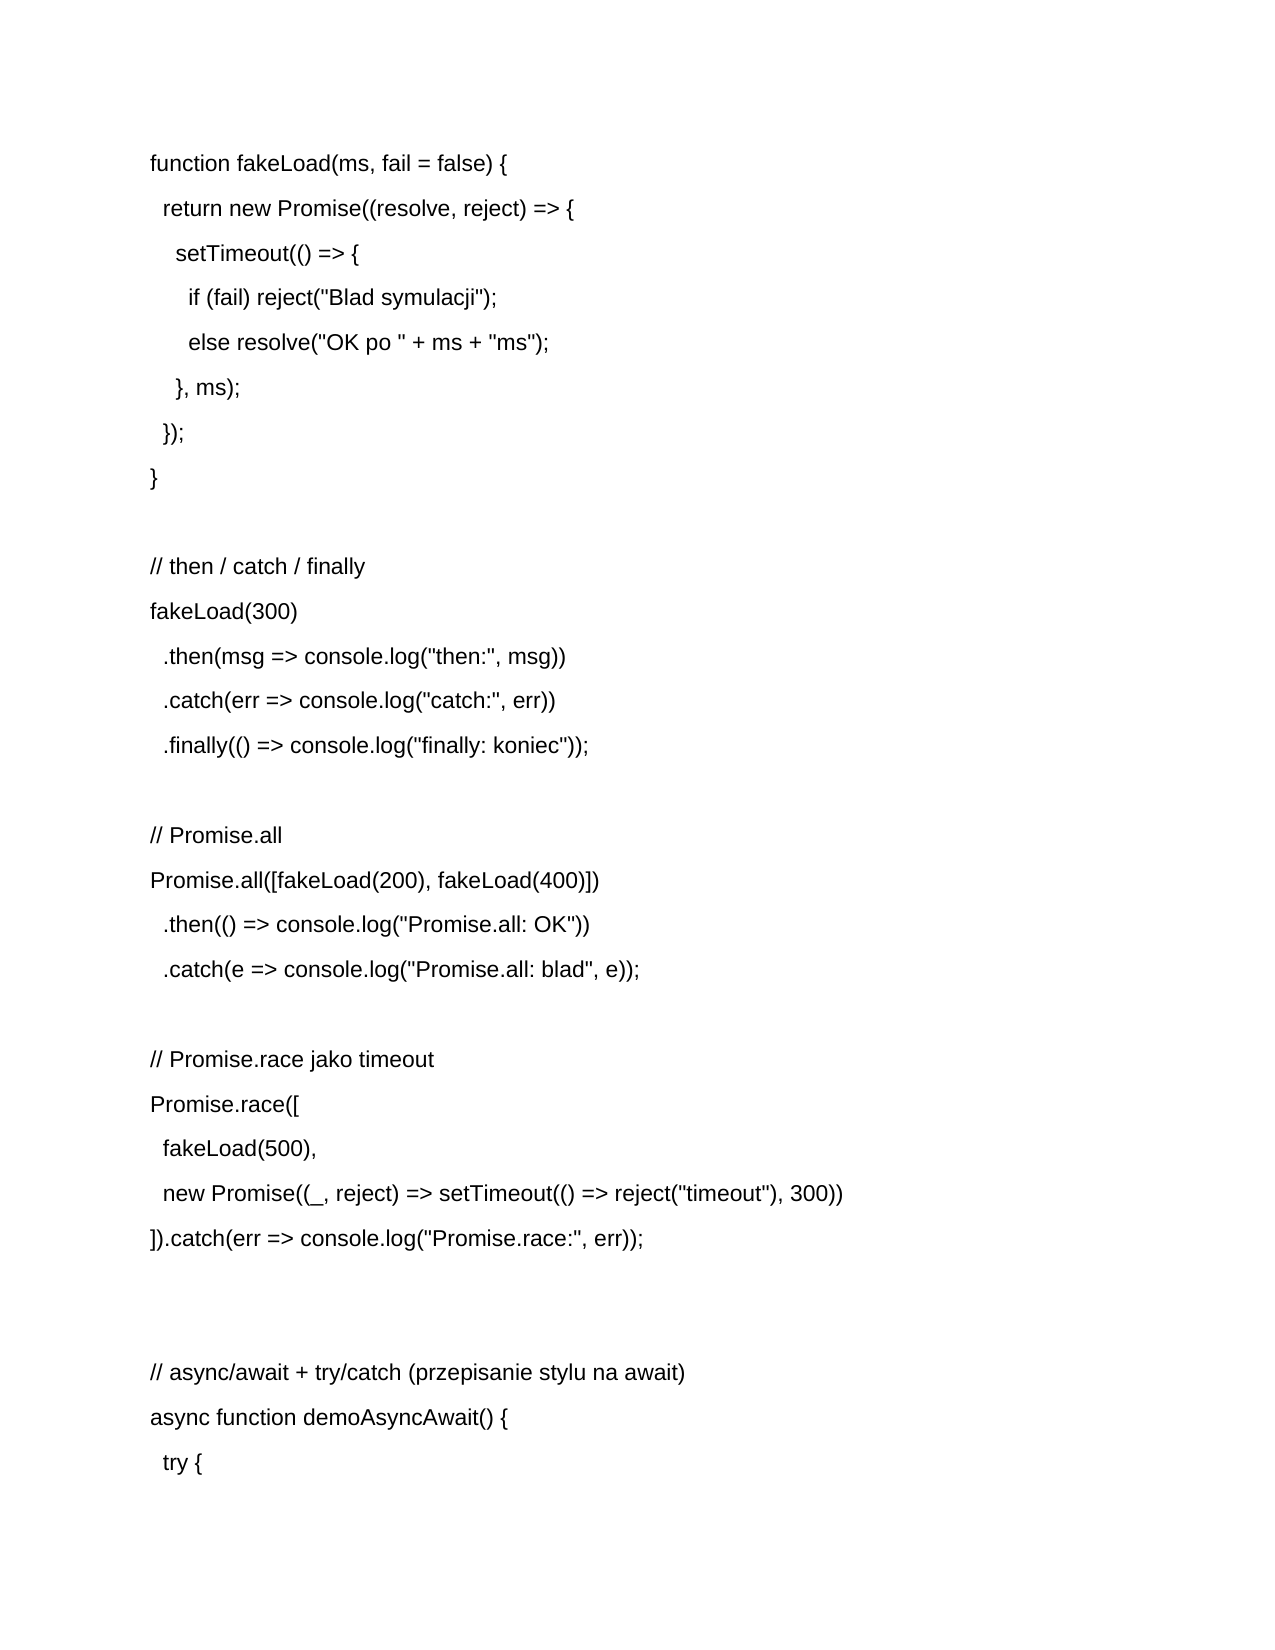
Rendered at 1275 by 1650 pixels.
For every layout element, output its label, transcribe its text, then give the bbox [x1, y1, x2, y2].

text setTimeout(() => { [150, 239, 1125, 266]
text }, ms); [150, 374, 1125, 400]
text // async/await + try/catch (przepisanie stylu na await) [150, 1359, 1125, 1386]
text } [150, 463, 1125, 490]
text fakeLoad(500), [150, 1135, 1125, 1162]
text try { [150, 1449, 1125, 1475]
text Promise.race([ [150, 1091, 1125, 1117]
text .then(msg => console.log("then:", msg)) [150, 643, 1125, 669]
text .catch(err => console.log("catch:", err)) [150, 687, 1125, 714]
text .catch(e => console.log("Promise.all: blad", e)); [150, 956, 1125, 983]
text .finally(() => console.log("finally: koniec")); [150, 732, 1125, 759]
text // Promise.all [150, 822, 1125, 848]
text return new Promise((resolve, reject) => { [150, 195, 1125, 221]
text .then(() => console.log("Promise.all: OK")) [150, 911, 1125, 938]
text async function demoAsyncAwait() { [150, 1404, 1125, 1431]
text function fakeLoad(ms, fail = false) { [150, 150, 1125, 176]
text // then / catch / finally [150, 553, 1125, 579]
text fakeLoad(300) [150, 598, 1125, 624]
text else resolve("OK po " + ms + "ms"); [150, 329, 1125, 356]
text new Promise((_, reject) => setTimeout(() => reject("timeout"), 300)) [150, 1180, 1125, 1207]
text }); [150, 419, 1125, 445]
text ]).catch(err => console.log("Promise.race:", err)); [150, 1225, 1125, 1251]
text if (fail) reject("Blad symulacji"); [150, 284, 1125, 311]
text Promise.all([fakeLoad(200), fakeLoad(400)]) [150, 867, 1125, 893]
text // Promise.race jako timeout [150, 1046, 1125, 1072]
